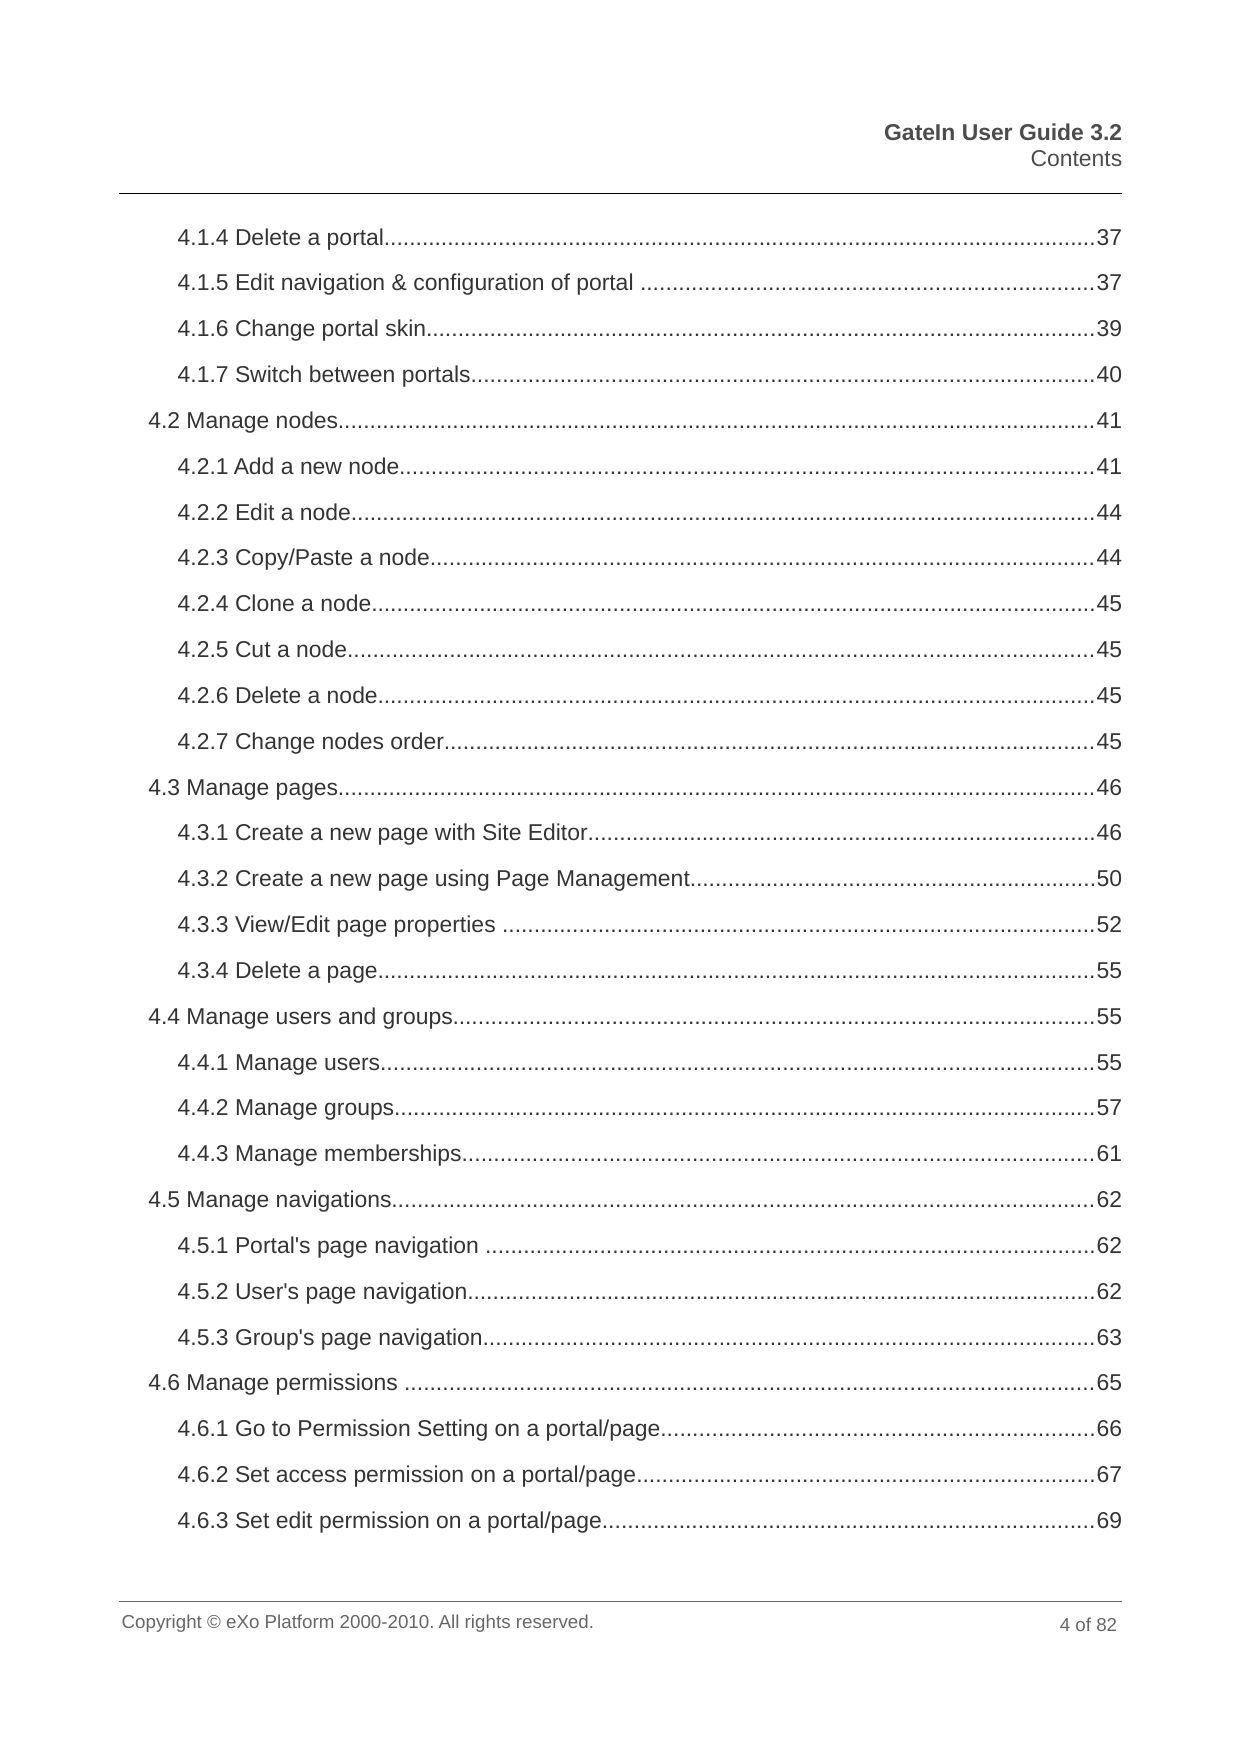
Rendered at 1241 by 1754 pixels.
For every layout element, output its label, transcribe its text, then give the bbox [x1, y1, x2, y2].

text 4.4.3 Manage memberships 61 [177, 1140, 1122, 1167]
text 4.2 Manage nodes 41 [148, 407, 1122, 433]
text 4.3.3 View/Edit page properties 52 [177, 911, 1122, 937]
text 4.1.5 Edit navigation & configuration of portal 37 [177, 269, 1122, 296]
text 4.5.2 User's page navigation 62 [177, 1278, 1122, 1304]
text 4.2.3 Copy/Paste a node 44 [177, 544, 1122, 571]
text 4.3 Manage pages 46 [148, 773, 1122, 800]
text 4.3.1 Create a new page with Site Editor 46 [177, 819, 1122, 846]
text 4.2.4 Clone a node 45 [177, 590, 1122, 617]
text 4.1.4 Delete a portal 37 [177, 223, 1122, 250]
text 4.1.6 Change portal skin 39 [177, 315, 1122, 342]
text 4.2.1 Add a new node 41 [177, 453, 1122, 479]
text 4.2.7 Change nodes order 45 [177, 728, 1122, 754]
text 4.2.2 Edit a node 44 [177, 498, 1122, 525]
text 4.2.5 Cut a node 45 [177, 636, 1122, 662]
text 4.5 Manage navigations 62 [148, 1186, 1122, 1212]
text 4.6.2 Set access permission on a portal/page 67 [177, 1461, 1122, 1487]
text 4.3.4 Delete a page 55 [177, 957, 1122, 983]
text 4.2.6 Delete a node 45 [177, 682, 1122, 708]
text 4.1.7 Switch between portals 40 [177, 361, 1122, 387]
text 4.6 Manage permissions 65 [148, 1369, 1122, 1396]
text 4.6.1 Go to Permission Setting on a portal/page 66 [177, 1415, 1122, 1442]
text 4.4.1 Manage users 55 [177, 1048, 1122, 1075]
text 4.4 Manage users and groups 55 [148, 1003, 1122, 1029]
text 4.4.2 Manage groups 57 [177, 1094, 1122, 1121]
text 4.5.3 Group's page navigation 63 [177, 1323, 1122, 1350]
text 4.6.3 Set edit permission on a portal/page 69 [177, 1507, 1122, 1533]
text 4.3.2 Create a new page using Page Management 50 [177, 865, 1122, 892]
text 4.5.1 Portal's page navigation 62 [177, 1232, 1122, 1258]
